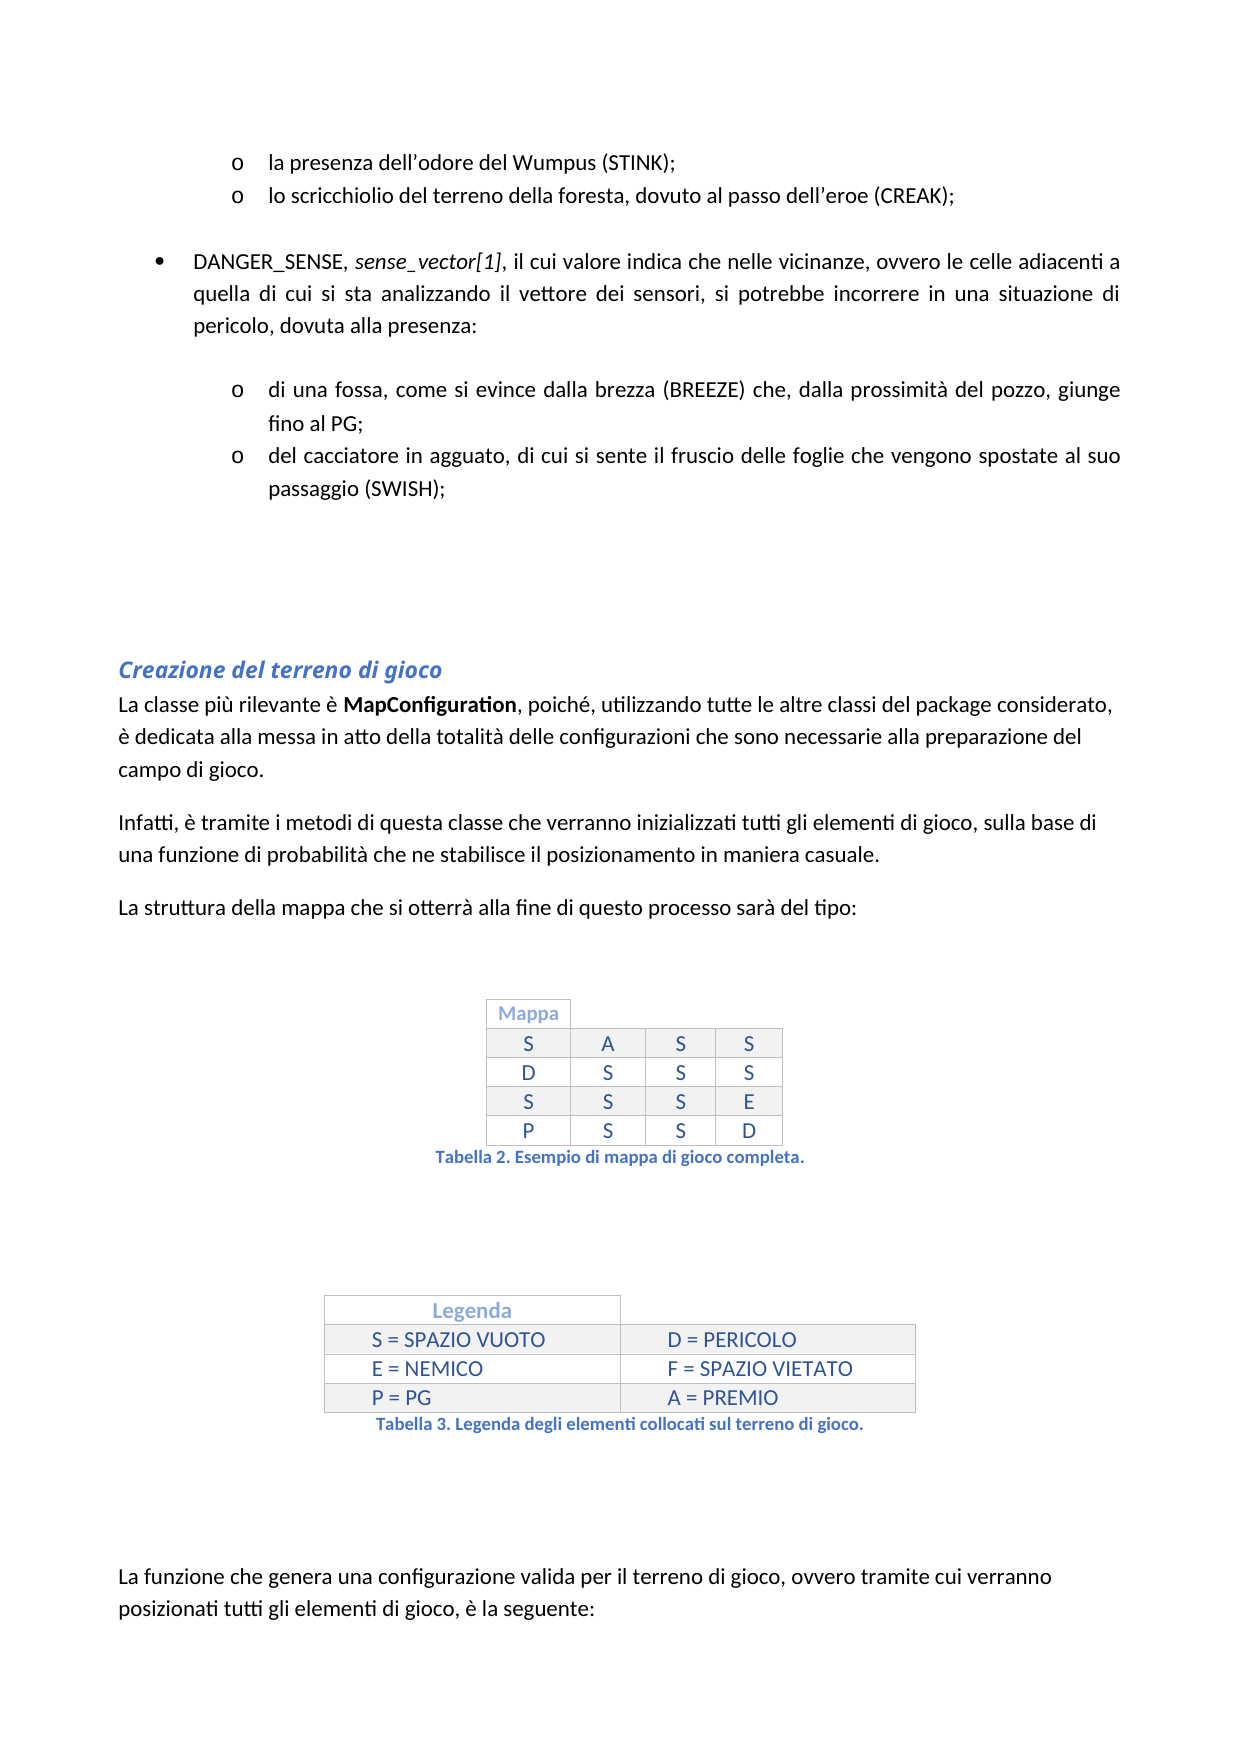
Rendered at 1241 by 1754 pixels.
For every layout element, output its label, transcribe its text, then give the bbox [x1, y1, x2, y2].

table_header [621, 1295, 916, 1324]
table_cell S = SPAZIO VUOTO [325, 1325, 620, 1353]
text Tabella 3. Legenda degli elementi collocati sul terreno di gioco. [118, 1413, 1122, 1436]
text Infatti, è tramite i metodi di questa classe che verranno inizializzati tutti gli elementi di gioco, sulla base di una funzione di probabilità che ne stabilisce il posizionamento in maniera casuale. [118, 808, 1122, 868]
table_cell S [571, 1087, 645, 1115]
table_cell E [716, 1087, 782, 1115]
table_cell S [571, 1116, 645, 1144]
text Tabella 2. Esempio di mappa di gioco completa. [118, 1146, 1122, 1168]
table_cell P = PG [325, 1384, 620, 1412]
table_cell D [716, 1116, 782, 1144]
list di una fossa, come si evince dalla brezza (BREEZE) che, dalla prossimità del pozzo, giunge fino al PG; [231, 376, 1122, 437]
table_header Legenda [325, 1296, 620, 1324]
table_cell D = PERICOLO [621, 1325, 915, 1353]
text La struttura della mappa che si otterrà alla fine di questo processo sarà del tipo: [118, 893, 1122, 921]
text La classe più rilevante è MapConfiguration, poiché, utilizzando tutte le altre classi del package considerato, è dedicata alla messa in atto della totalità delle configurazioni che sono necessarie alla preparazione del campo di gioco. [118, 690, 1122, 783]
list la presenza dell’odore del Wumpus (STINK); [231, 148, 1122, 177]
table_header Mappa [487, 1000, 570, 1028]
table_cell A [571, 1029, 645, 1057]
table_cell E = NEMICO [325, 1355, 620, 1382]
table_cell D [487, 1058, 570, 1086]
table_header [645, 999, 716, 1028]
list del cacciatore in agguato, di cui si sente il fruscio delle foglie che vengono spostate al suo passaggio (SWISH); [231, 441, 1122, 502]
table_cell S [571, 1058, 645, 1086]
table_cell S [716, 1029, 782, 1057]
list lo scricchiolio del terreno della foresta, dovuto al passo dell’eroe (CREAK); [231, 181, 1122, 210]
table_header [716, 999, 782, 1028]
subtitle Creazione del terreno di gioco [118, 654, 1122, 686]
table_cell S [487, 1087, 570, 1115]
table_cell P [487, 1116, 570, 1144]
table_cell F = SPAZIO VIETATO [621, 1355, 915, 1382]
table_cell S [646, 1116, 715, 1144]
list DANGER_SENSE, sense_vector[1], il cui valore indica che nelle vicinanze, ovvero le celle adiacenti a quella di cui si sta analizzando il vettore dei sensori, si potrebbe incorrere in una situazione di pericolo, dovuta alla presenza: [156, 247, 1122, 339]
table_cell S [646, 1087, 715, 1115]
table_cell S [646, 1058, 715, 1086]
table_cell S [487, 1029, 570, 1057]
table_cell S [646, 1029, 715, 1057]
table_header [571, 999, 645, 1028]
table_cell S [716, 1058, 782, 1086]
text La funzione che genera una configurazione valida per il terreno di gioco, ovvero tramite cui verranno posizionati tutti gli elementi di gioco, è la seguente: [118, 1562, 1122, 1623]
table_cell A = PREMIO [621, 1384, 915, 1412]
